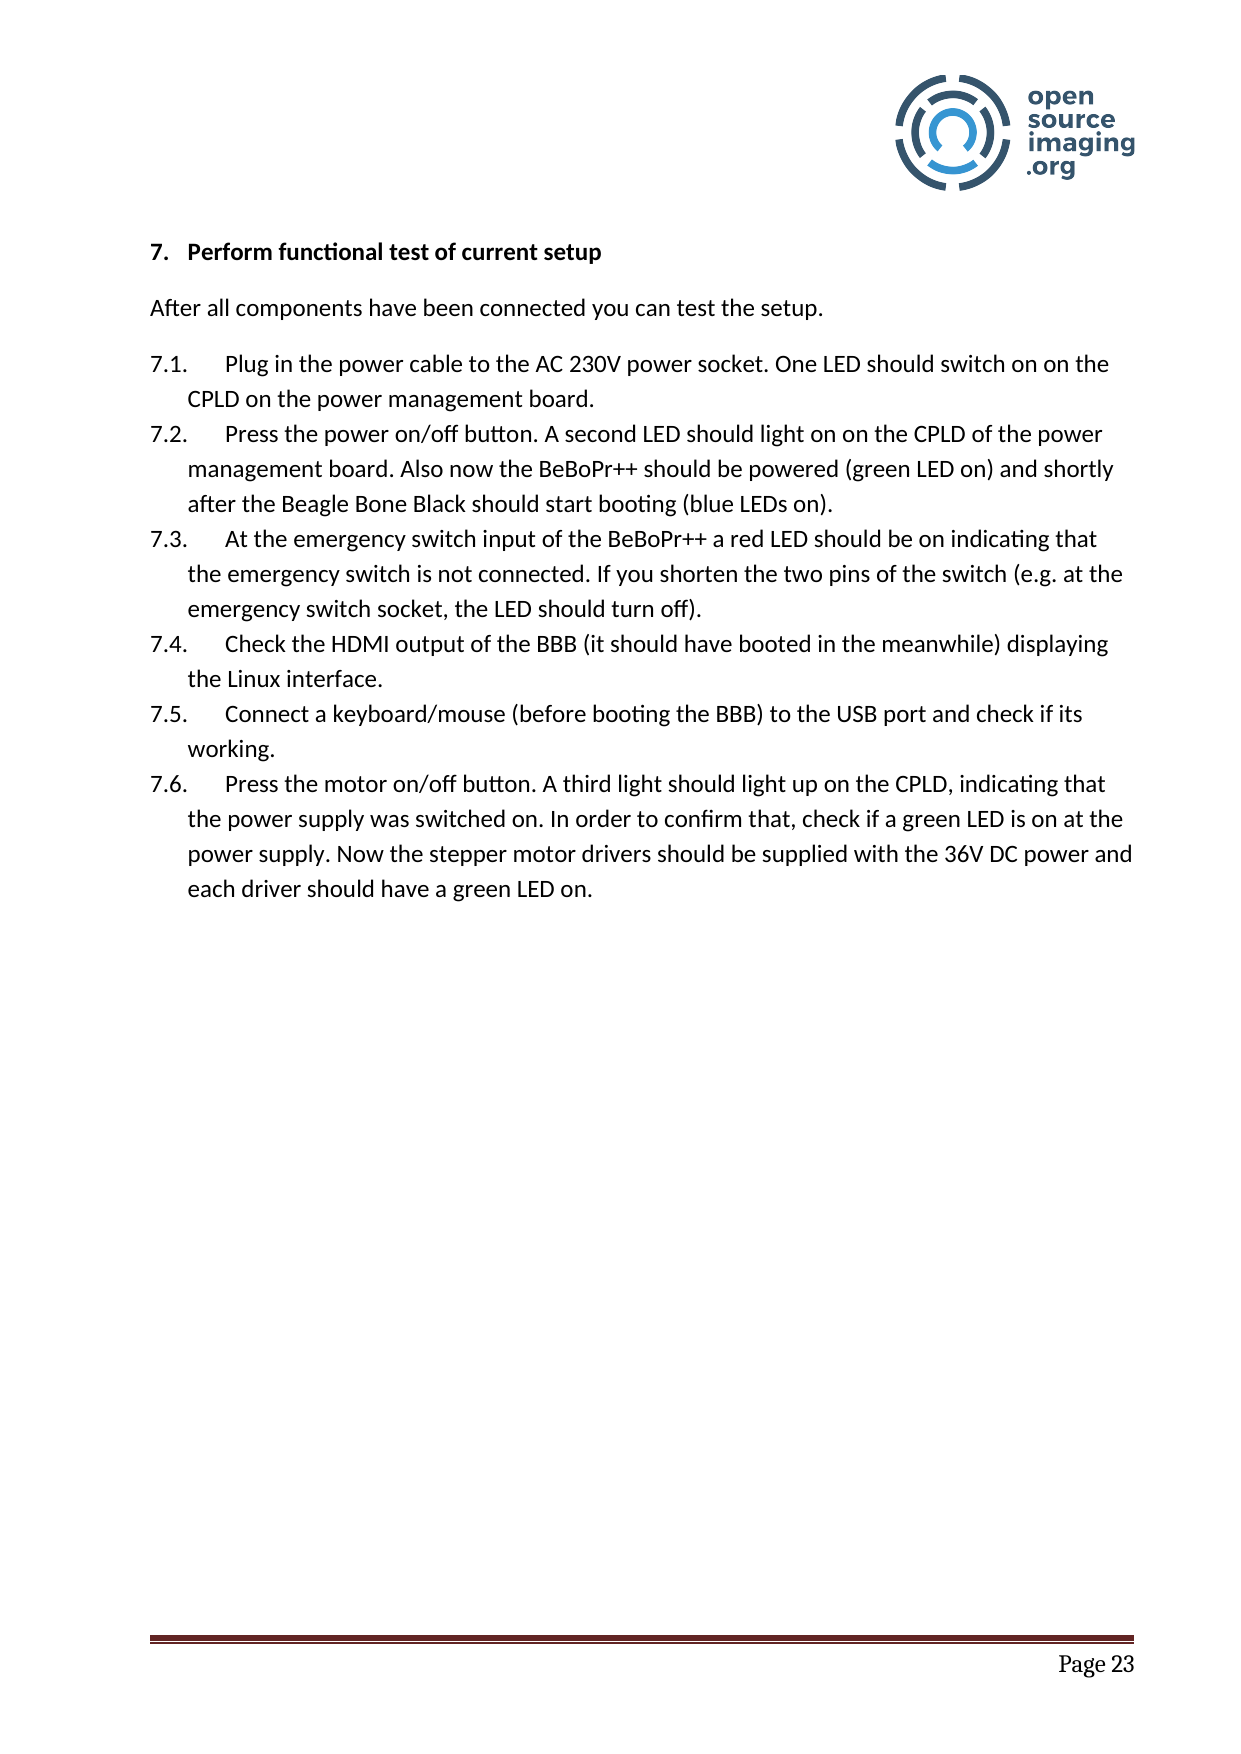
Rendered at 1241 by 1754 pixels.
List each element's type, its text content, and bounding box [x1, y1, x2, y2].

picture [895, 75, 1135, 191]
list Press the motor on/off button. A third light should light up on the CPLD, indicating that the power supply was switched on. In order to confirm that, check if a green LED is on at the power supply. Now the stepper motor drivers should be supplied with the 36V DC power and each driver should have a green LED on. [150, 768, 1134, 904]
text After all components have been connected you can test the setup. [150, 292, 1134, 323]
list Plug in the power cable to the AC 230V power socket. One LED should switch on on the CPLD on the power management board. [150, 348, 1134, 414]
list Press the power on/off button. A second LED should light on on the CPLD of the power management board. Also now the BeBoPr++ should be powered (green LED on) and shortly after the Beagle Bone Black should start booting (blue LEDs on). [150, 418, 1134, 519]
list Connect a keyboard/mouse (before booting the BBB) to the USB port and check if its working. [150, 698, 1134, 764]
list Check the HDMI output of the BBB (it should have booted in the meanwhile) displaying the Linux interface. [150, 628, 1134, 694]
list Perform functional test of current setup [150, 236, 1134, 267]
list At the emergency switch input of the BeBoPr++ a red LED should be on indicating that the emergency switch is not connected. If you shorten the two pins of the switch (e.g. at the emergency switch socket, the LED should turn off). [150, 523, 1134, 624]
